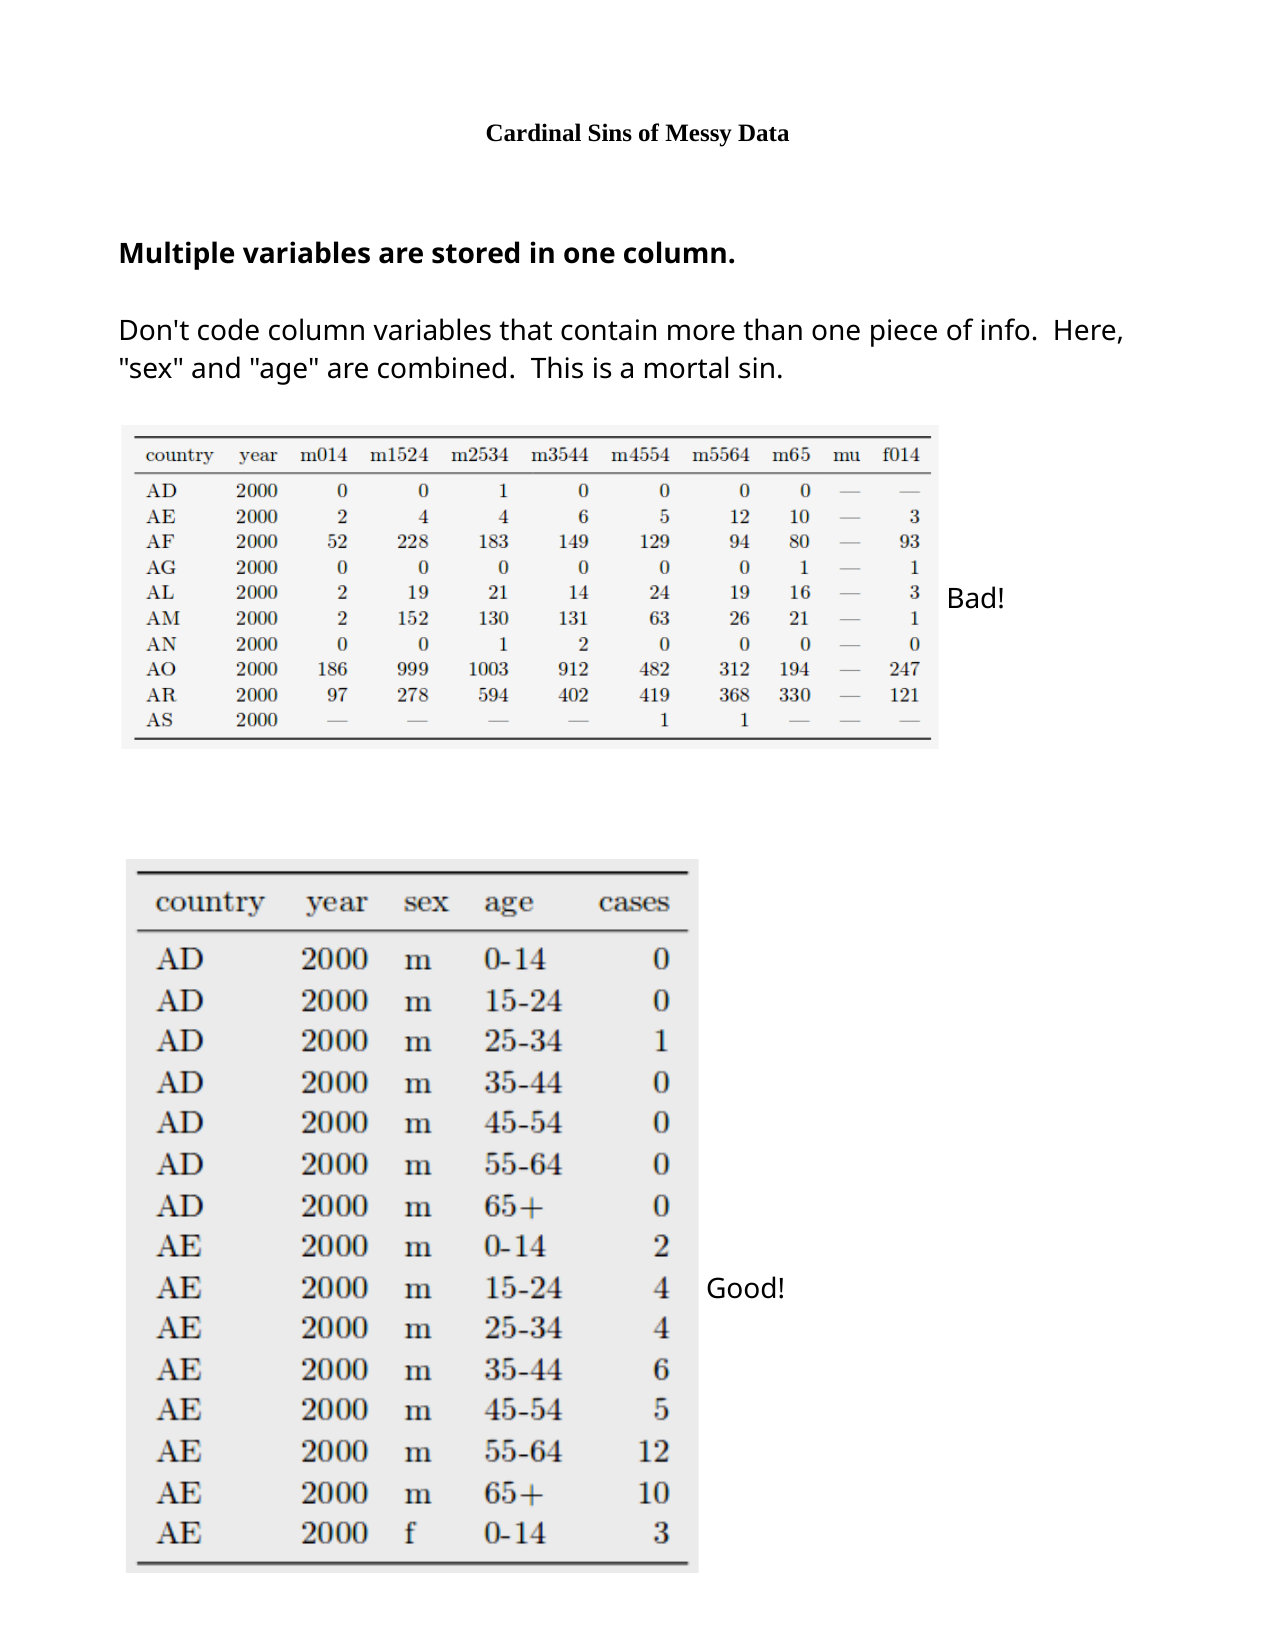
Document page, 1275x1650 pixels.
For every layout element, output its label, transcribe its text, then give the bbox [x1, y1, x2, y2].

text Good! [699, 1269, 1157, 1307]
text Multiple variables are stored in one column. [118, 234, 1157, 272]
picture [125, 859, 699, 1573]
text [118, 1269, 125, 1307]
picture [121, 425, 939, 749]
text Bad! [939, 579, 1157, 617]
text Don't code column variables that contain more than one piece of info. Here, "sex" and "age" are combined. This is a mortal sin. [118, 311, 1157, 387]
